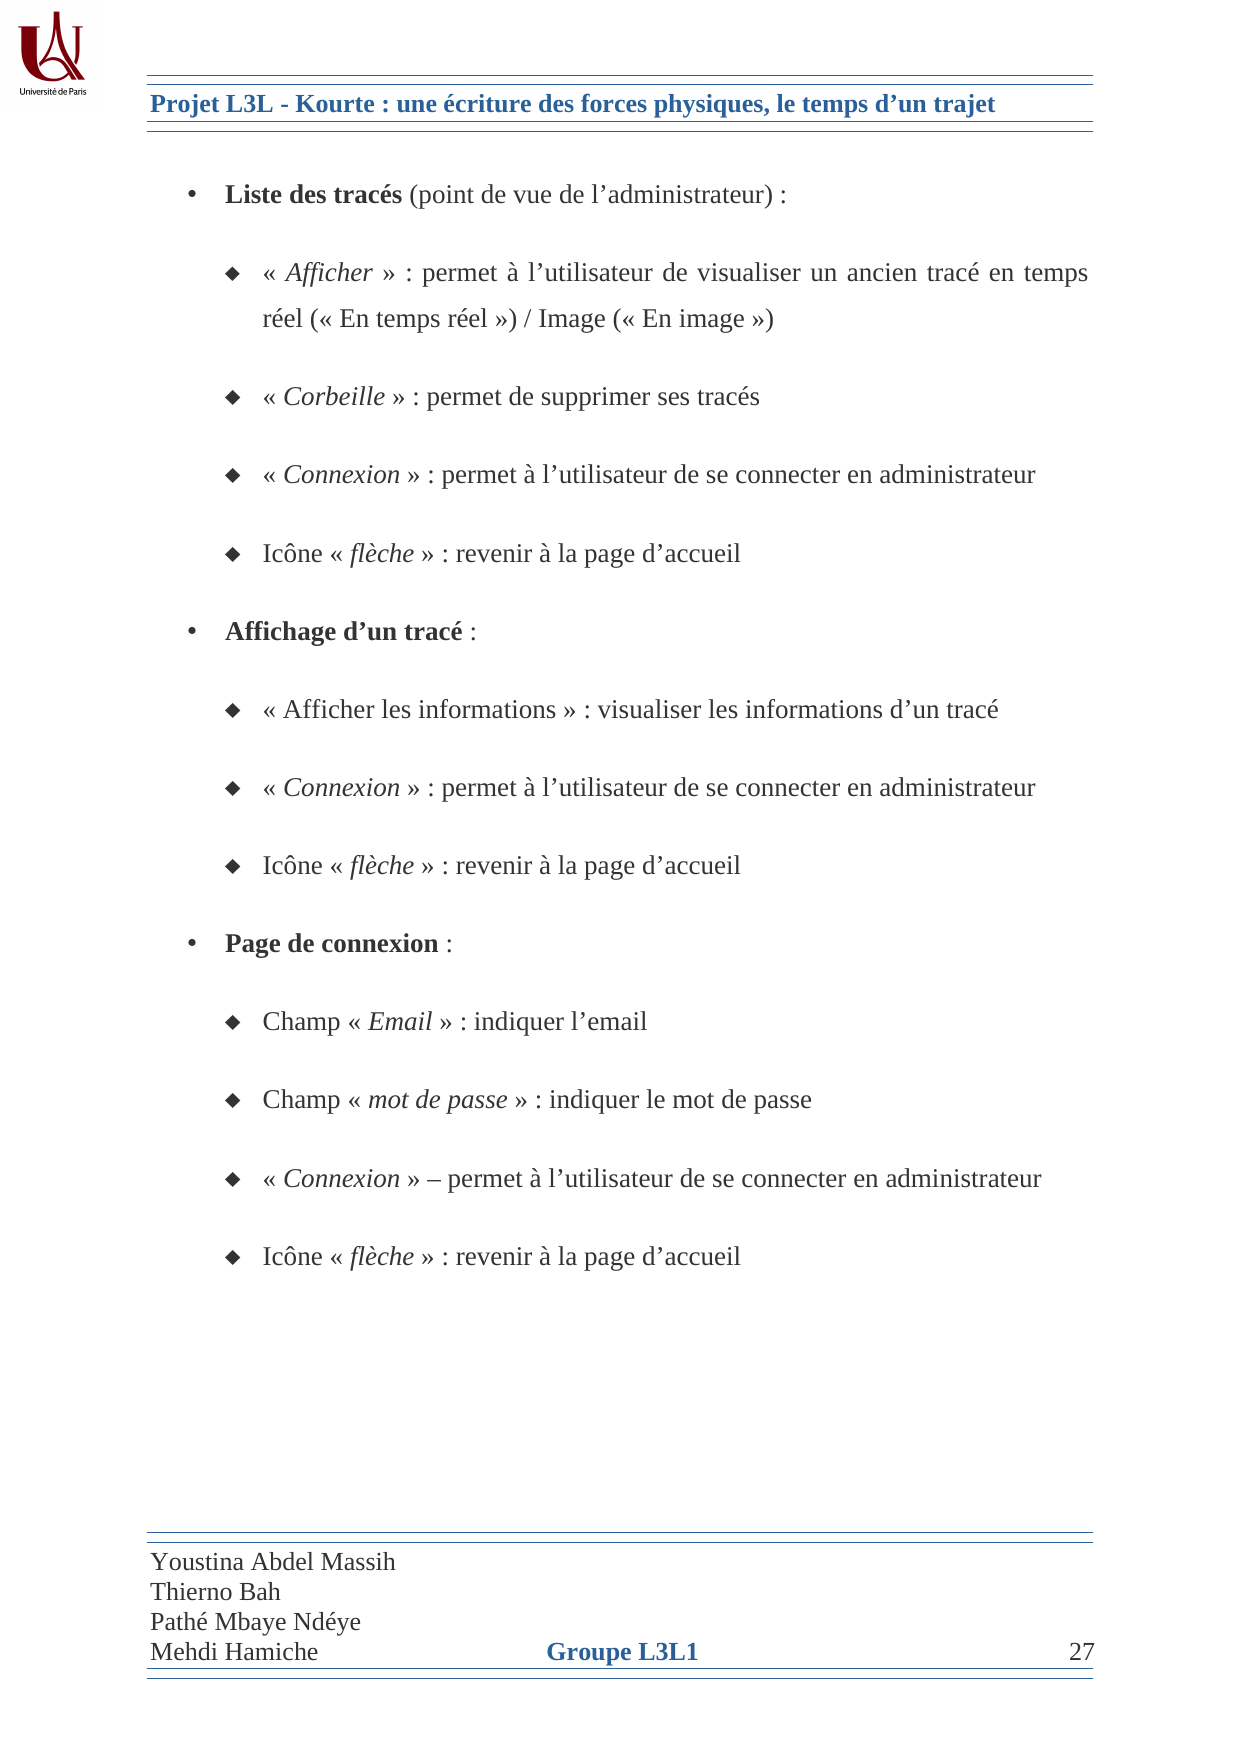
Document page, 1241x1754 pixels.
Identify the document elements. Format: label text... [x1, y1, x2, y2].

list Icône « flèche » : revenir à la page d’accueil [225, 1240, 1090, 1271]
list Champ « Email » : indiquer l’email [225, 1006, 1090, 1037]
list « Connexion » : permet à l’utilisateur de se connecter en administrateur [225, 459, 1090, 490]
list « Corbeille » : permet de supprimer ses tracés [225, 381, 1090, 412]
list Affichage d’un tracé : [187, 615, 1090, 646]
list Page de connexion : [187, 927, 1090, 959]
picture [0, 0, 101, 107]
list « Connexion » : permet à l’utilisateur de se connecter en administrateur [225, 771, 1090, 802]
list « Connexion » – permet à l’utilisateur de se connecter en administrateur [225, 1162, 1090, 1193]
list Icône « flèche » : revenir à la page d’accueil [225, 537, 1090, 568]
list « Afficher les informations » : visualiser les informations d’un tracé [225, 693, 1090, 724]
list Champ « mot de passe » : indiquer le mot de passe [225, 1084, 1090, 1115]
list « Afficher » : permet à l’utilisateur de visualiser un ancien tracé en temps réel (« En temps réel ») / Image (« En image ») [225, 256, 1090, 334]
list Icône « flèche » : revenir à la page d’accueil [225, 849, 1090, 881]
list Liste des tracés (point de vue de l’administrateur) : [187, 178, 1090, 209]
